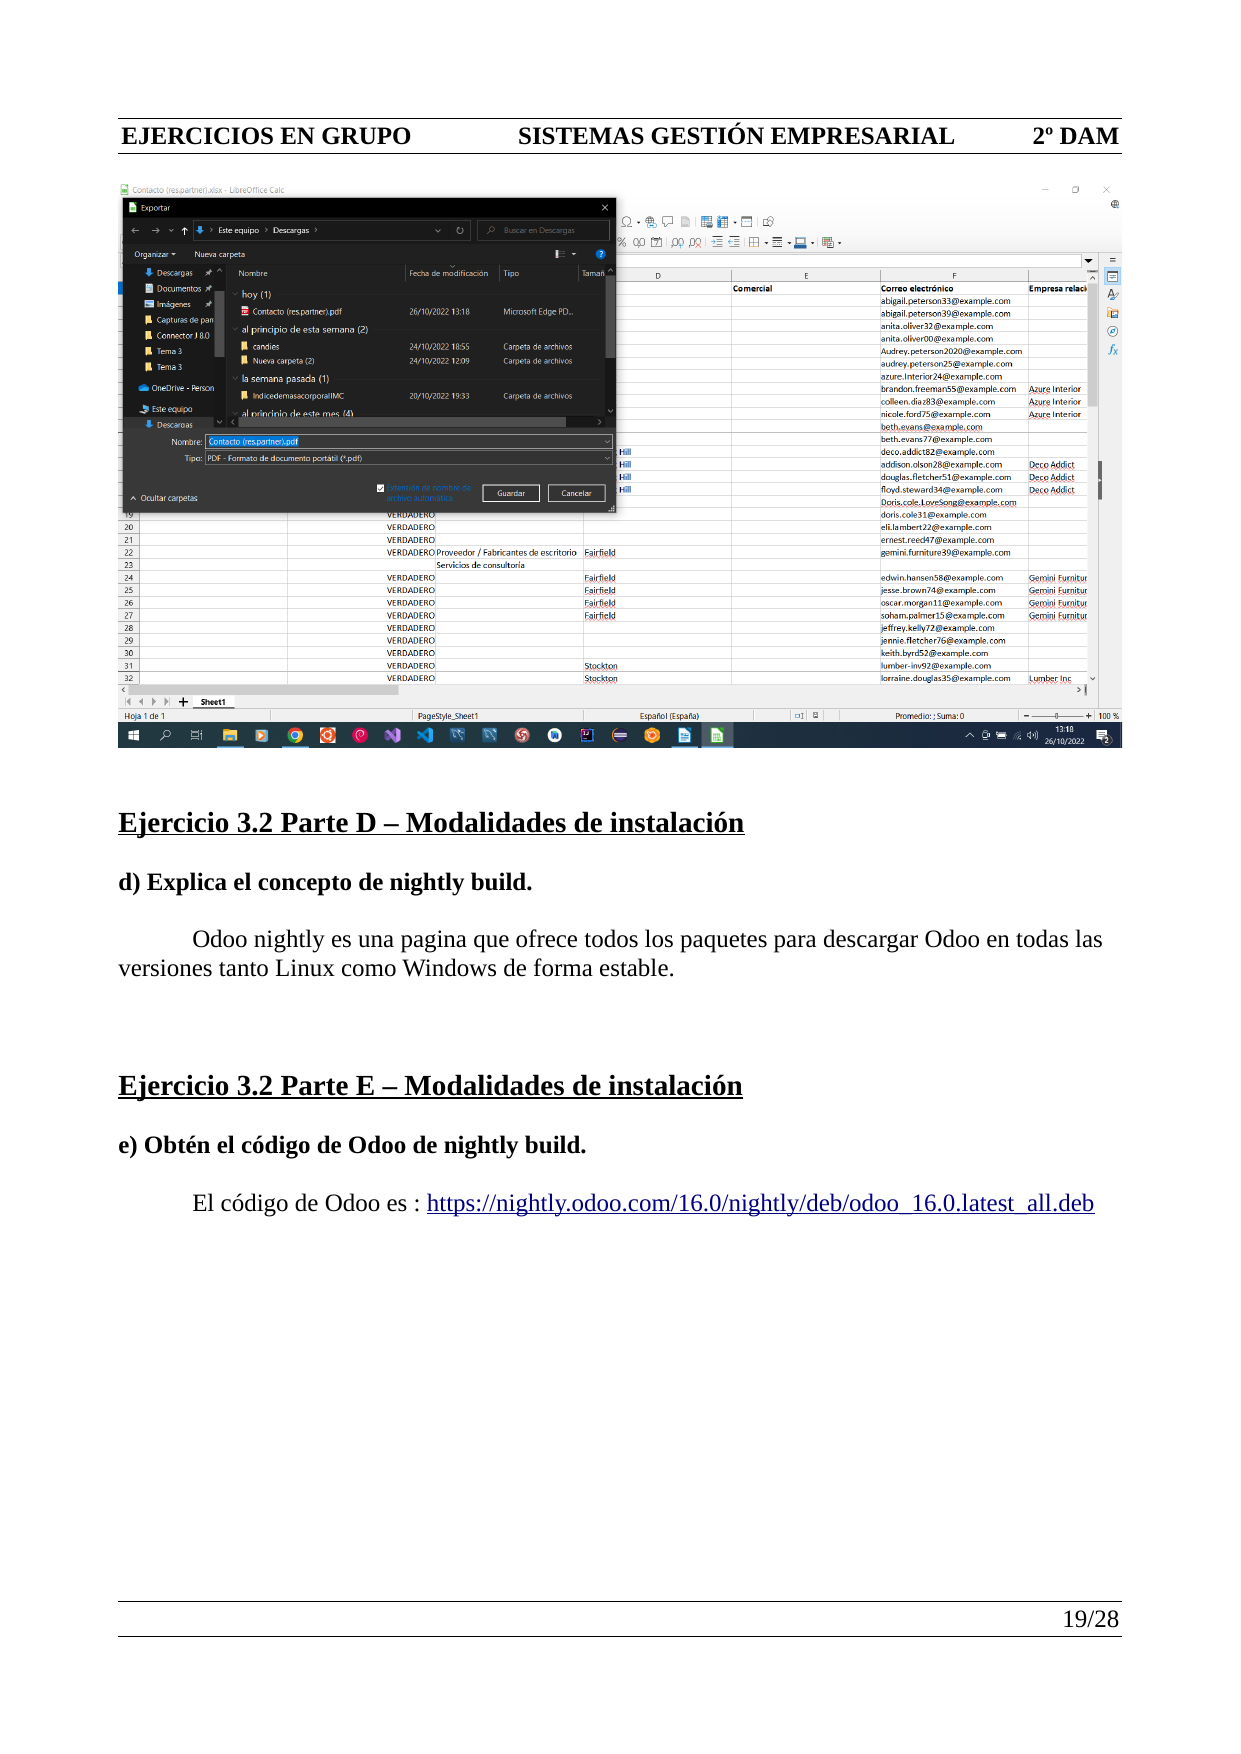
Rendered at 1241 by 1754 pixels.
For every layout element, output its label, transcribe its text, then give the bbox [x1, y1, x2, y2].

text e) Obtén el código de Odoo de nightly build. [118, 1131, 1122, 1159]
text Odoo nightly es una pagina que ofrece todos los paquetes para descargar Odoo en todas las versiones tanto Linux como Windows de forma estable. [118, 924, 1122, 982]
text Ejercicio 3.2 Parte E – Modalidades de instalación [118, 1068, 1122, 1102]
text El código de Odoo es : https://nightly.odoo.com/16.0/nightly/deb/odoo_16.0.latest_all.deb [118, 1188, 1122, 1217]
text d) Explica el concepto de nightly build. [118, 867, 1122, 896]
text Ejercicio 3.2 Parte D – Modalidades de instalación [118, 805, 1122, 838]
picture [118, 182, 1123, 748]
